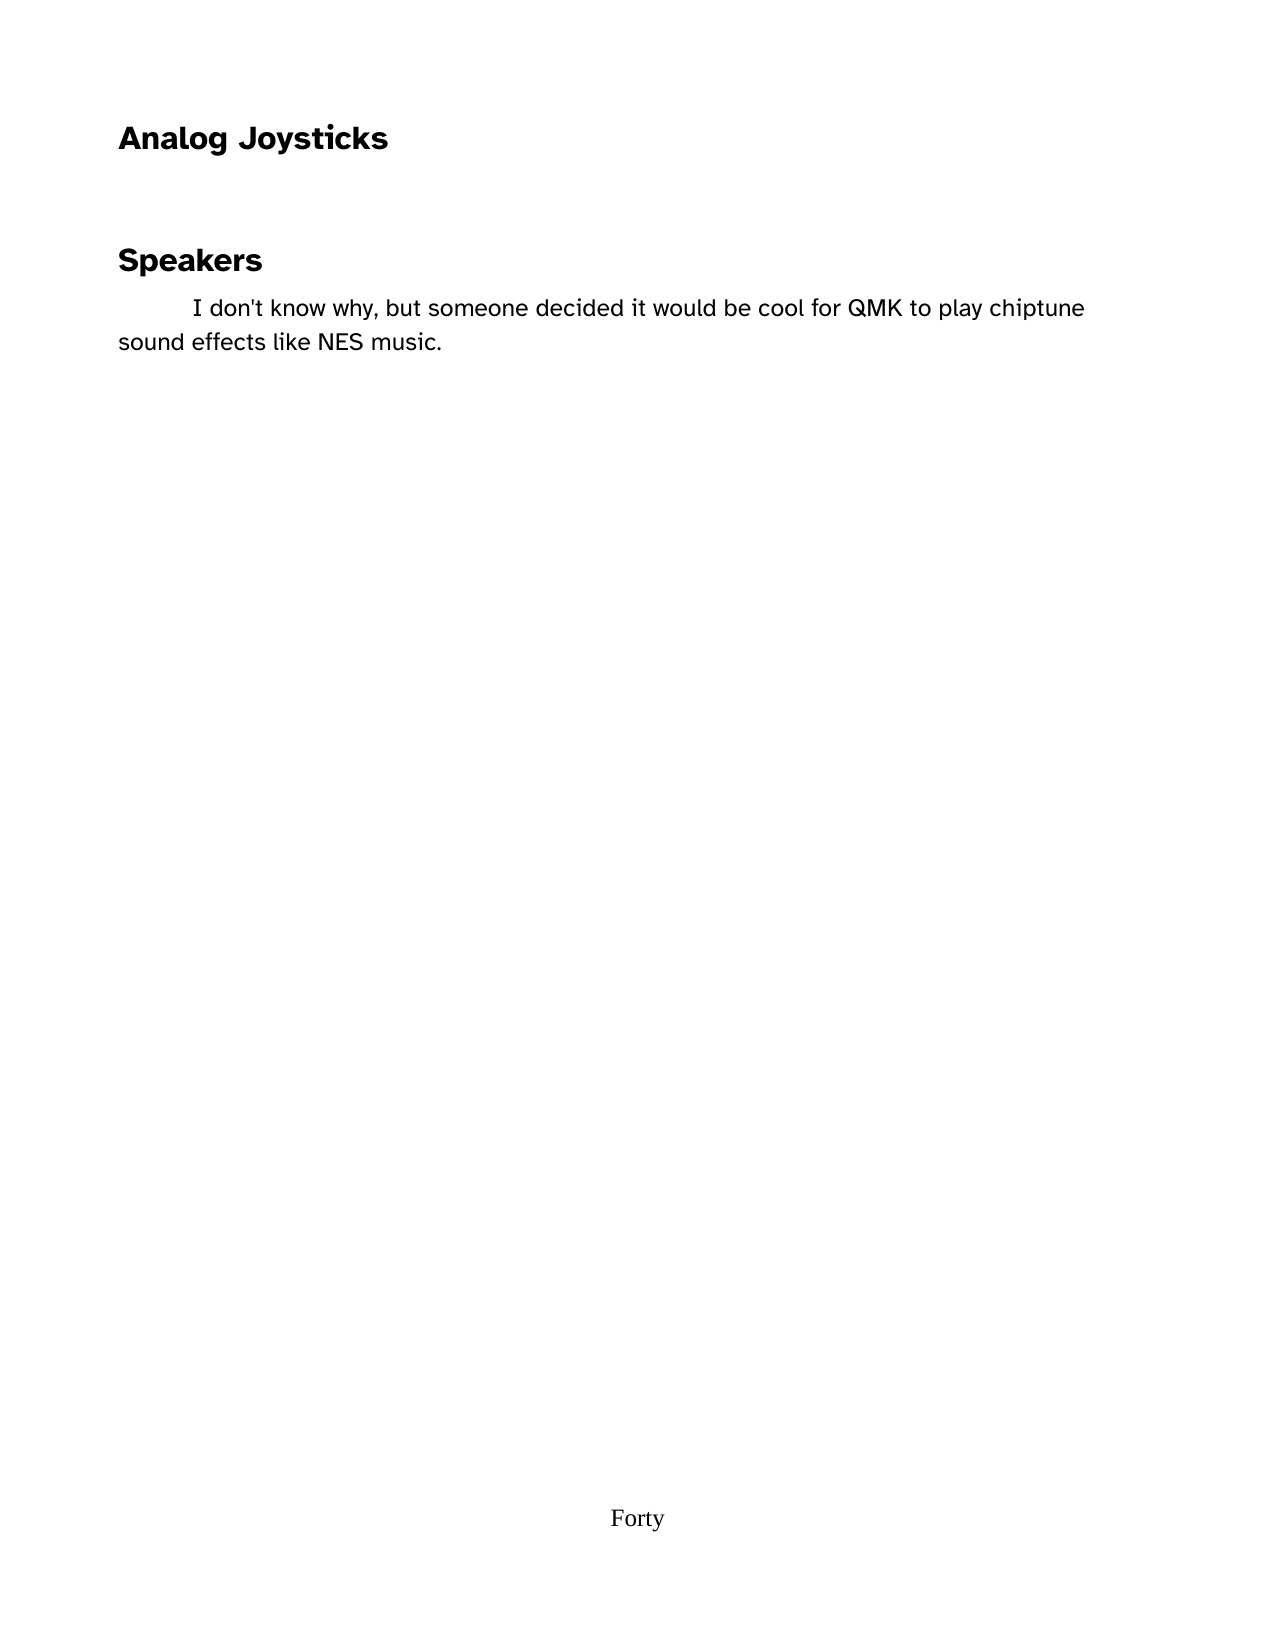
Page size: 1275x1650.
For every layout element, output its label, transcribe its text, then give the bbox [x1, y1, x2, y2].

subtitle Analog Joysticks [118, 118, 1157, 158]
text I don't know why, but someone decided it would be cool for QMK to play chiptune sound effects like NES music. [118, 293, 1157, 357]
subtitle Speakers [118, 240, 1157, 280]
